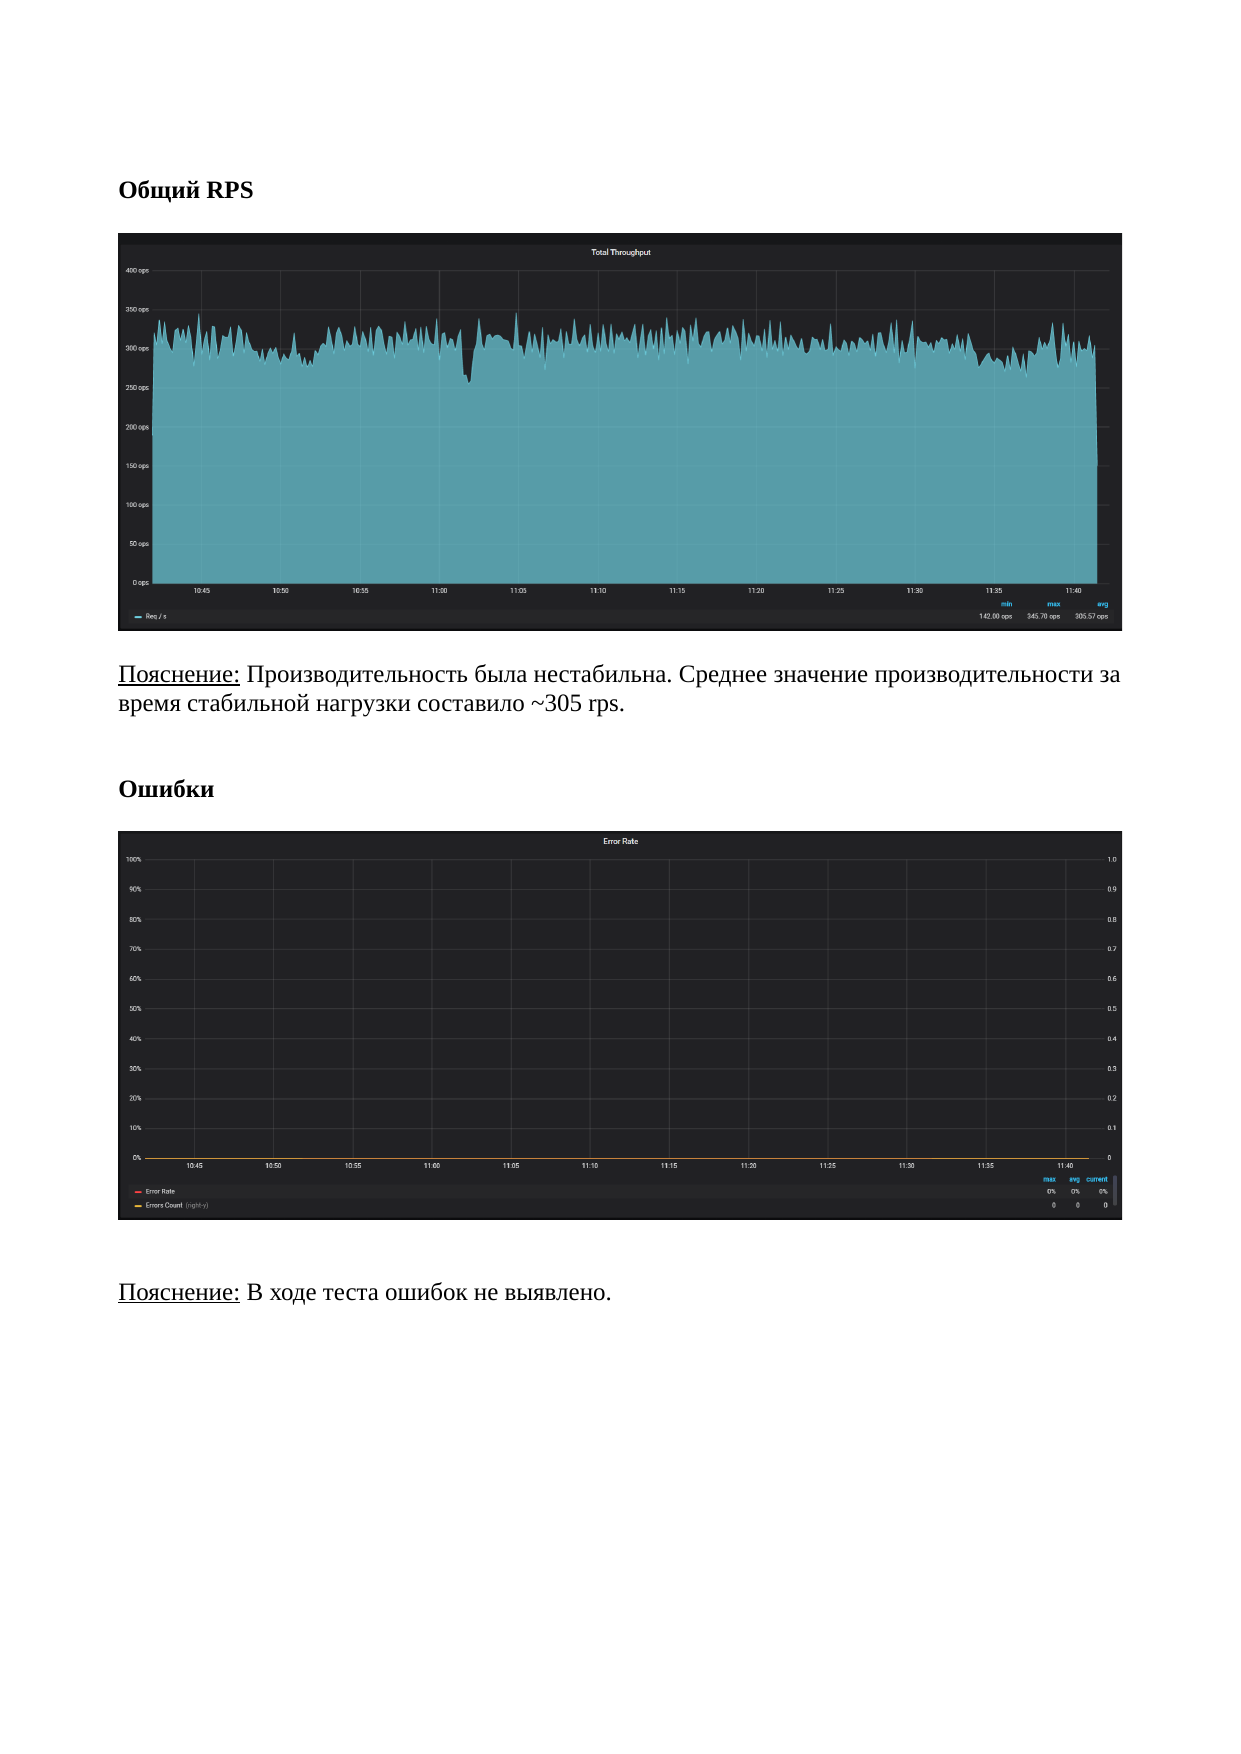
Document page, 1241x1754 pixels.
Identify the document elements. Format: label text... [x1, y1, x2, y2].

text Пояснение: В ходе теста ошибок не выявлено. [118, 1277, 1122, 1306]
picture [118, 233, 1123, 631]
text Пояснение: Производительность была нестабильна. Среднее значение производительности за время стабильной нагрузки составило ~305 rps. [118, 659, 1122, 717]
picture [118, 831, 1123, 1220]
text Общий RPS [118, 176, 1122, 204]
text Ошибки [118, 774, 1122, 803]
